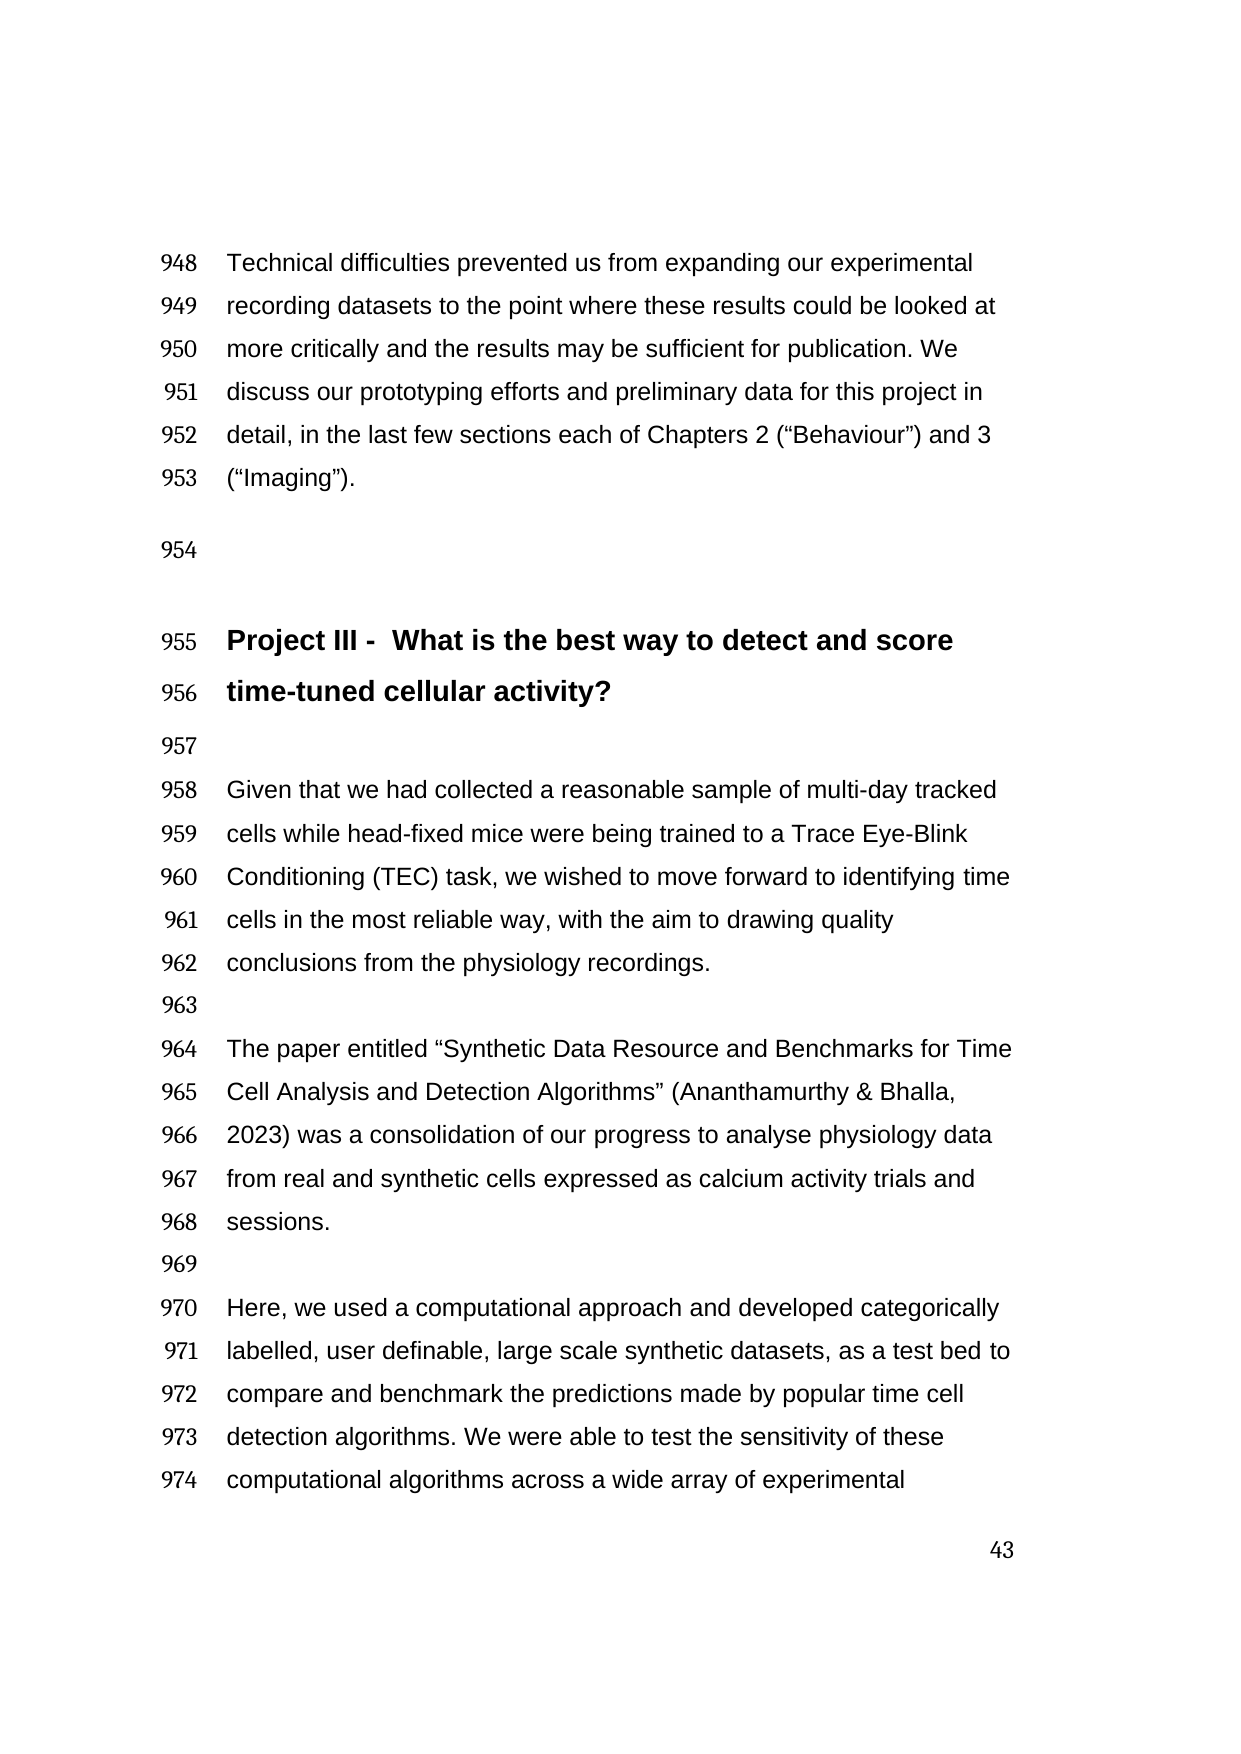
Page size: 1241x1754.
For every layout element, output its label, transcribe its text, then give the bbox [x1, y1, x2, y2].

subtitle Project III - What is the best way to detect and score time-tuned cellular activity? [226, 623, 1014, 707]
text The paper entitled “Synthetic Data Resource and Benchmarks for Time Cell Analysis and Detection Algorithms” (Ananthamurthy & Bhalla, 2023)⁠ was a consolidation of our progress to analyse physiology data from real and synthetic cells expressed as calcium activity trials and sessions. [226, 1034, 1014, 1235]
text Technical difficulties prevented us from expanding our experimental recording datasets to the point where these results could be looked at more critically and the results may be sufficient for publication. We discuss our prototyping efforts and preliminary data for this project in detail, in the last few sections each of Chapters 2 (“Behaviour”) and 3 (“Imaging”). [226, 248, 1014, 492]
text Here, we used a computational approach and developed categorically labelled, user definable, large scale synthetic datasets, as a test bed to compare and benchmark the predictions made by popular time cell detection algorithms. We were able to test the sensitivity of these computational algorithms across a wide array of experimental [226, 1293, 1014, 1494]
text Given that we had collected a reasonable sample of multi-day tracked cells while head-fixed mice were being trained to a Trace Eye-Blink Conditioning (TEC) task, we wished to move forward to identifying time cells in the most reliable way, with the aim to drawing quality conclusions from the physiology recordings. [226, 775, 1014, 977]
